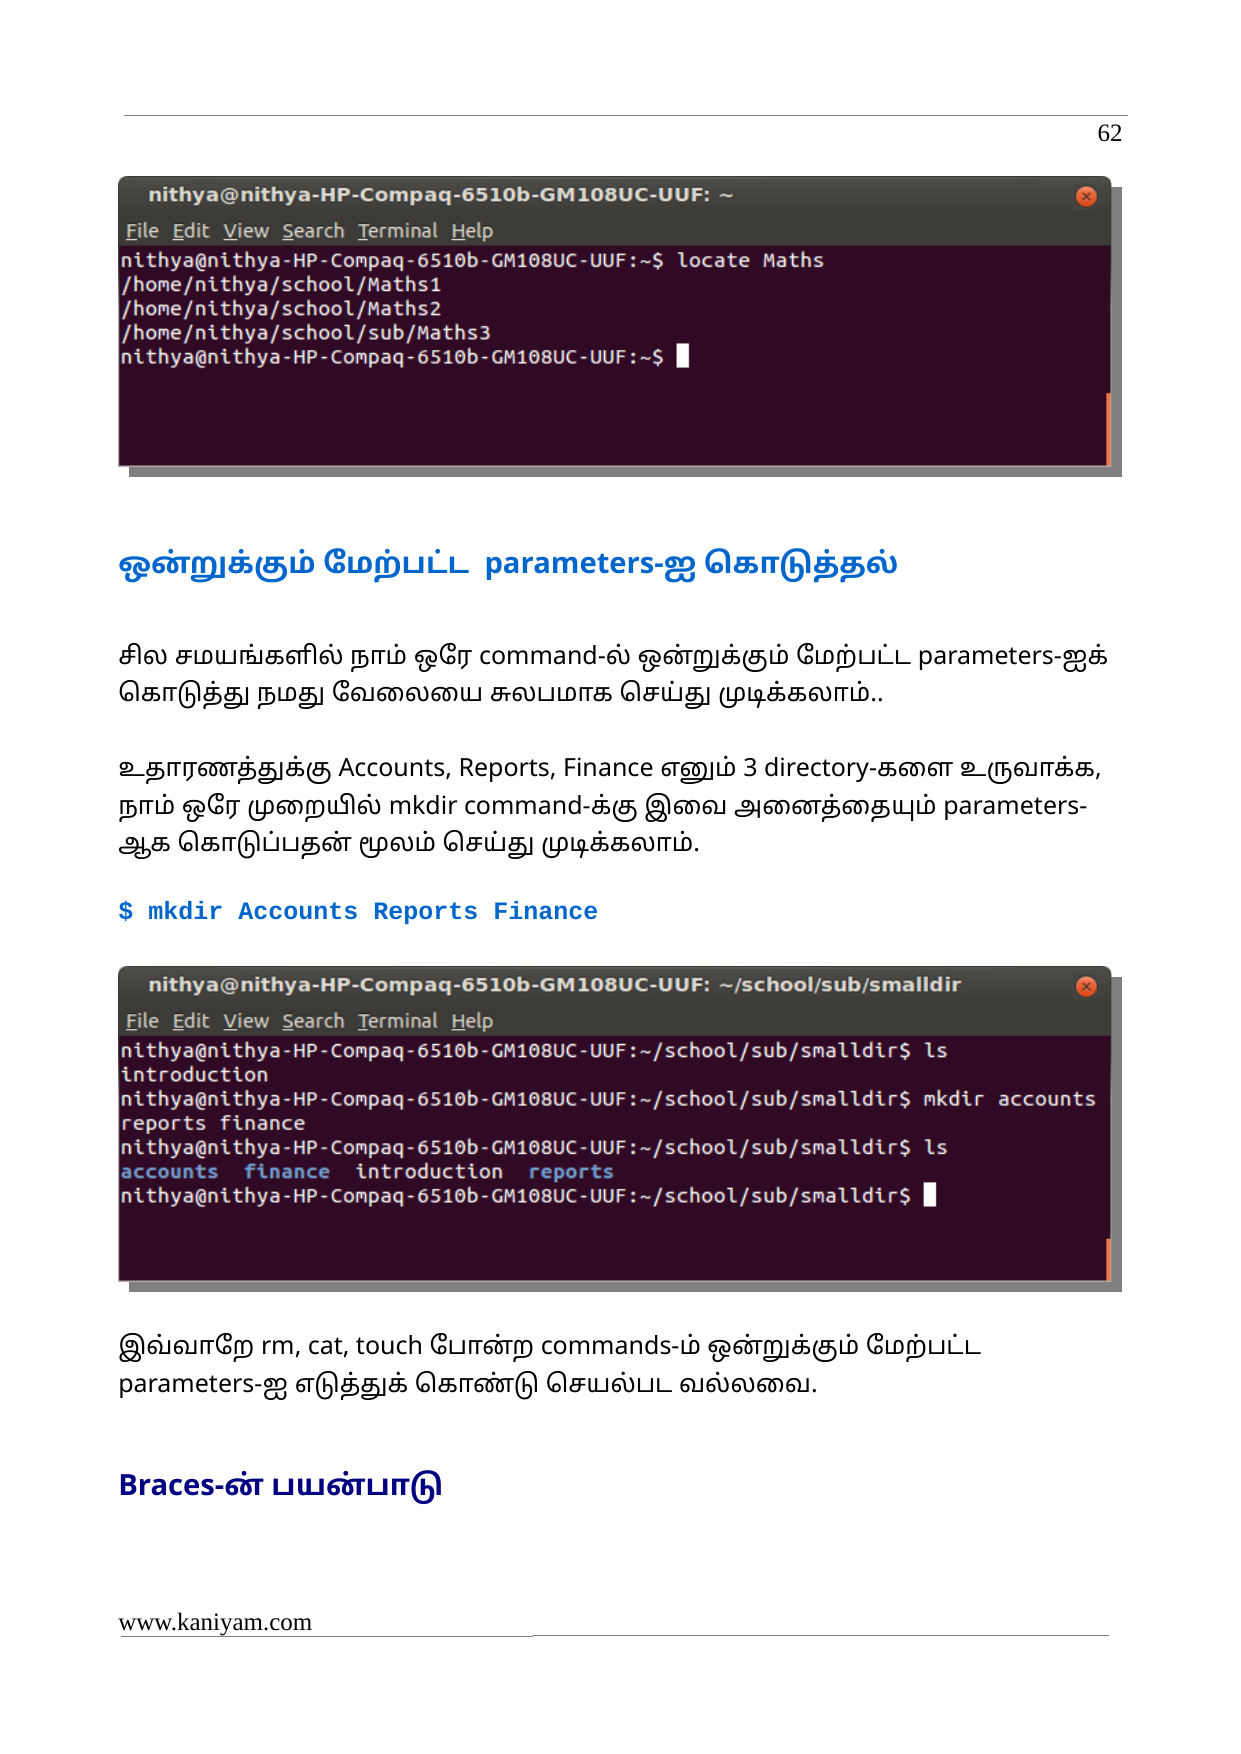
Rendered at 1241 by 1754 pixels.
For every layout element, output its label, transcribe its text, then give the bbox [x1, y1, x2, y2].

subtitle Braces-ன் பயன்பாடு [118, 1464, 1122, 1506]
text இவ்வாறே rm, cat, touch போன்ற commands-ம் ஒன்றுக்கும் மேற்பட்ட parameters-ஐ எடுத்துக் கொண்டு செயல்பட வல்லவை. [118, 1326, 1122, 1401]
picture [118, 176, 1112, 467]
text சில சமயங்களில் நாம் ஒரே command-ல் ஒன்றுக்கும் மேற்பட்ட parameters-ஐக் கொடுத்து நமது வேலையை சுலபமாக செய்து முடிக்கலாம்.. [118, 636, 1122, 711]
picture [118, 966, 1112, 1282]
text உதாரணத்துக்கு Accounts, Reports, Finance எனும் 3 directory-களை உருவாக்க, நாம் ஒரே முறையில் mkdir command-க்கு இவை அனைத்தையும் parameters-ஆக கொடுப்பதன் மூலம் செய்து முடிக்கலாம். [118, 748, 1122, 861]
subtitle ஒன்றுக்கும் மேற்பட்ட parameters-ஐ கொடுத்தல் [118, 542, 1122, 584]
text $ mkdir Accounts Reports Finance [118, 898, 1122, 927]
